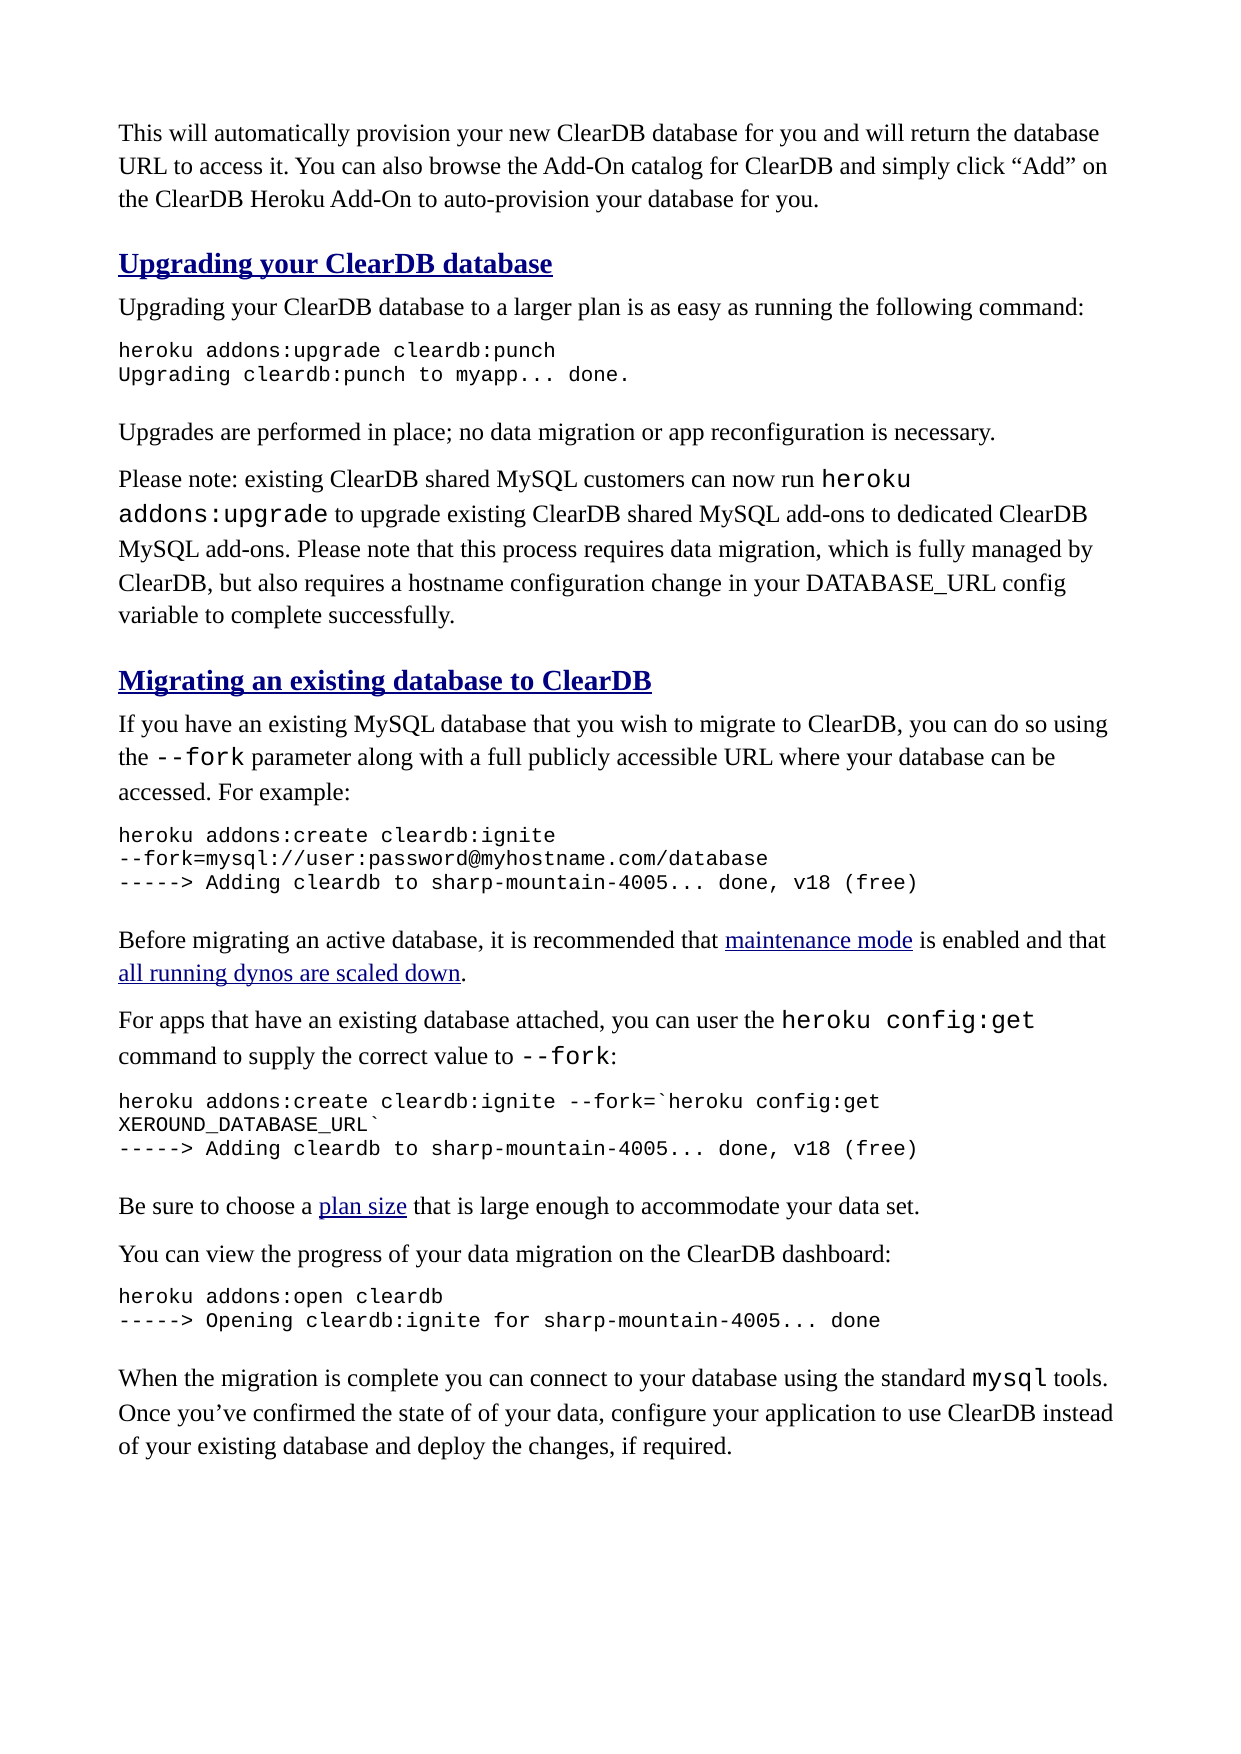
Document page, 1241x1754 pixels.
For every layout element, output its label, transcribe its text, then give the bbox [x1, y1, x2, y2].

text -----> Adding cleardb to sharp-mountain-4005... done, v18 (free) [118, 1138, 1122, 1162]
text Please note: existing ClearDB shared MySQL customers can now run heroku addons:upgrade to upgrade existing ClearDB shared MySQL add-ons to dedicated ClearDB MySQL add-ons. Please note that this process requires data migration, which is fully managed by ClearDB, but also requires a hostname configuration change in your DATABASE_URL config variable to complete successfully. [118, 464, 1122, 629]
text heroku addons:open cleardb [118, 1286, 1122, 1310]
text You can view the progress of your data migration on the ClearDB dashboard: [118, 1239, 1122, 1267]
text heroku addons:create cleardb:ignite --fork=`heroku config:get XEROUND_DATABASE_URL` [118, 1091, 1122, 1138]
text Before migrating an active database, it is recommended that maintenance mode is enabled and that all running dynos are scaled down. [118, 925, 1122, 987]
text If you have an existing MySQL database that you wish to migrate to ClearDB, you can do so using the --fork parameter along with a full publicly accessible URL where your database can be accessed. For example: [118, 709, 1122, 806]
text Upgrading your ClearDB database to a larger plan is as easy as running the following command: [118, 292, 1122, 321]
text This will automatically provision your new ClearDB database for you and will return the database URL to access it. You can also browse the Add-On catalog for ClearDB and simply click “Add” on the ClearDB Heroku Add-On to auto-provision your database for you. [118, 118, 1122, 213]
text Upgrading cleardb:punch to myapp... done. [118, 364, 1122, 387]
text heroku addons:upgrade cleardb:punch [118, 340, 1122, 364]
text When the migration is complete you can connect to your database using the standard mysql tools. Once you’ve confirmed the state of of your data, configure your application to use ClearDB instead of your existing database and deploy the changes, if required. [118, 1363, 1122, 1460]
text Upgrades are performed in place; no data migration or app reconfiguration is necessary. [118, 417, 1122, 446]
text heroku addons:create cleardb:ignite --fork=mysql://user:password@myhostname.com/database [118, 824, 1122, 872]
text -----> Opening cleardb:ignite for sharp-mountain-4005... done [118, 1310, 1122, 1334]
text -----> Adding cleardb to sharp-mountain-4005... done, v18 (free) [118, 872, 1122, 896]
text Be sure to choose a plan size that is large enough to accommodate your data set. [118, 1191, 1122, 1220]
subtitle Upgrading your ClearDB database [118, 246, 1122, 280]
subtitle Migrating an existing database to ClearDB [118, 663, 1122, 696]
text For apps that have an existing database attached, you can user the heroku config:get command to supply the correct value to --fork: [118, 1006, 1122, 1072]
